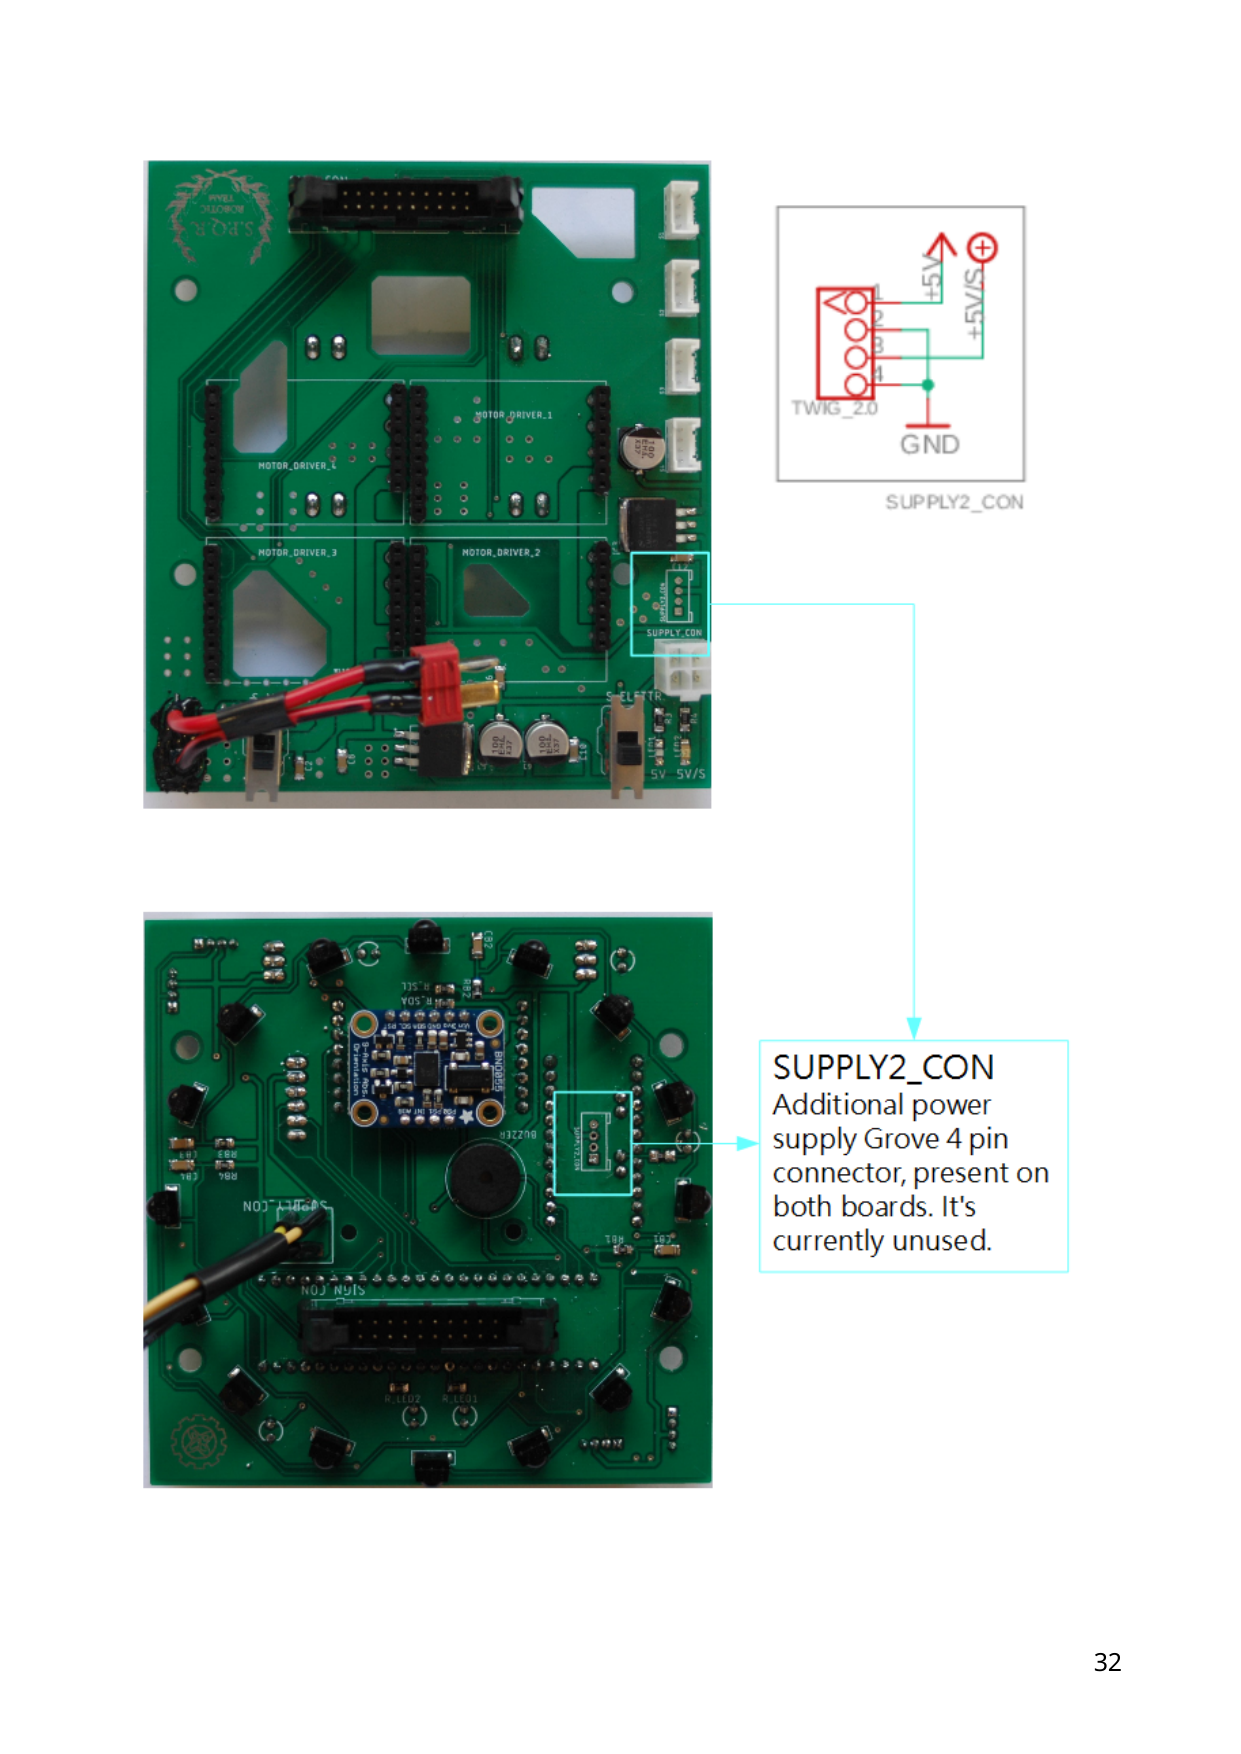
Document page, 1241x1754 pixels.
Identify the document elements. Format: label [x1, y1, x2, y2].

picture [66, 90, 1145, 1616]
